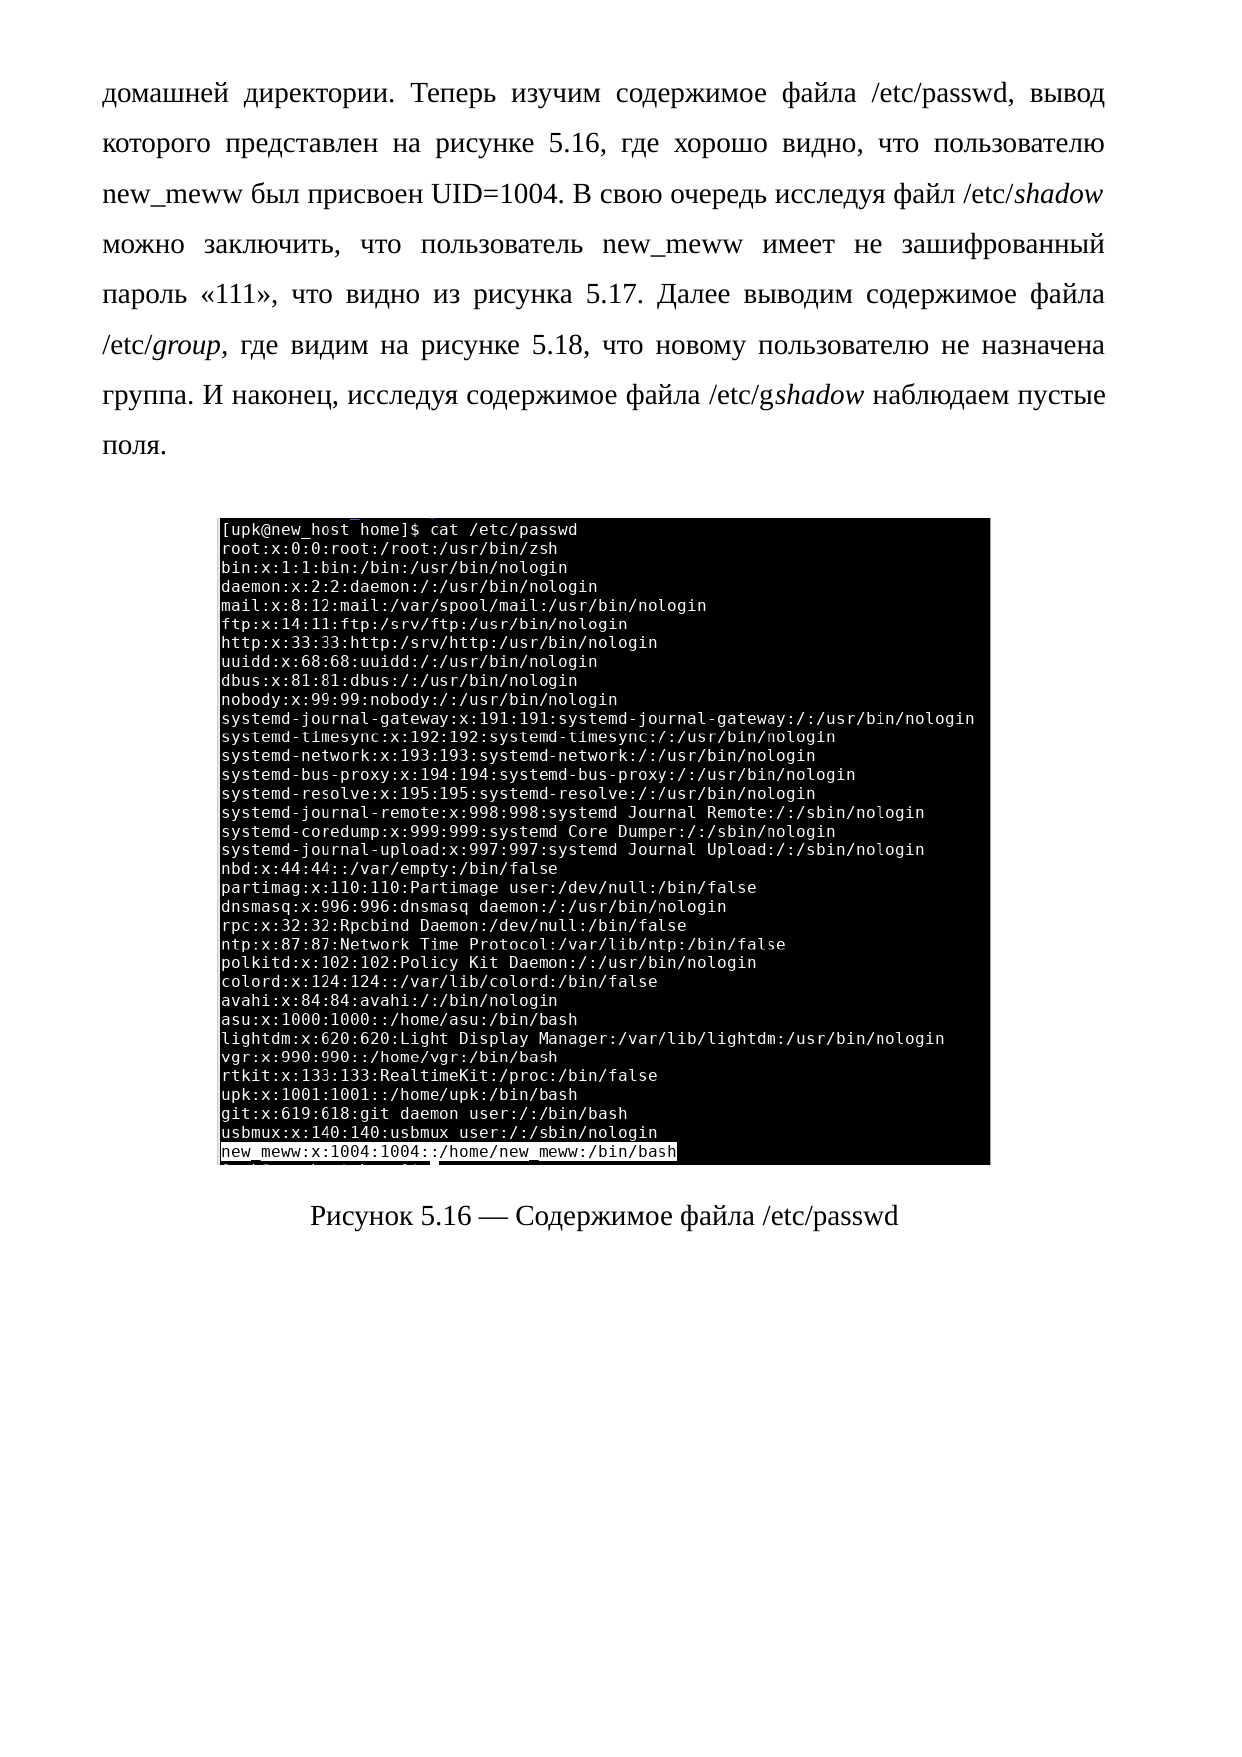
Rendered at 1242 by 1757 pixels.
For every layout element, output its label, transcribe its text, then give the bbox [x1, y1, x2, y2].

text Рисунок 5.16 — Содержимое файла /etc/passwd [102, 1198, 1106, 1232]
text домашней директории. Теперь изучим содержимое файла /etc/passwd, вывод которого представлен на рисунке 5.16, где хорошо видно, что пользователю new_meww был присвоен UID=1004. В свою очередь исследуя файл /etc/shadow можно заключить, что пользователь new_meww имеет не зашифрованный пароль «111», что видно из рисунка 5.17. Далее выводим содержимое файла /etc/group, где видим на рисунке 5.18, что новому пользователю не назначена группа. И наконец, исследуя содержимое файла /etc/gshadow наблюдаем пустые поля. [102, 75, 1106, 461]
picture [217, 518, 991, 1165]
